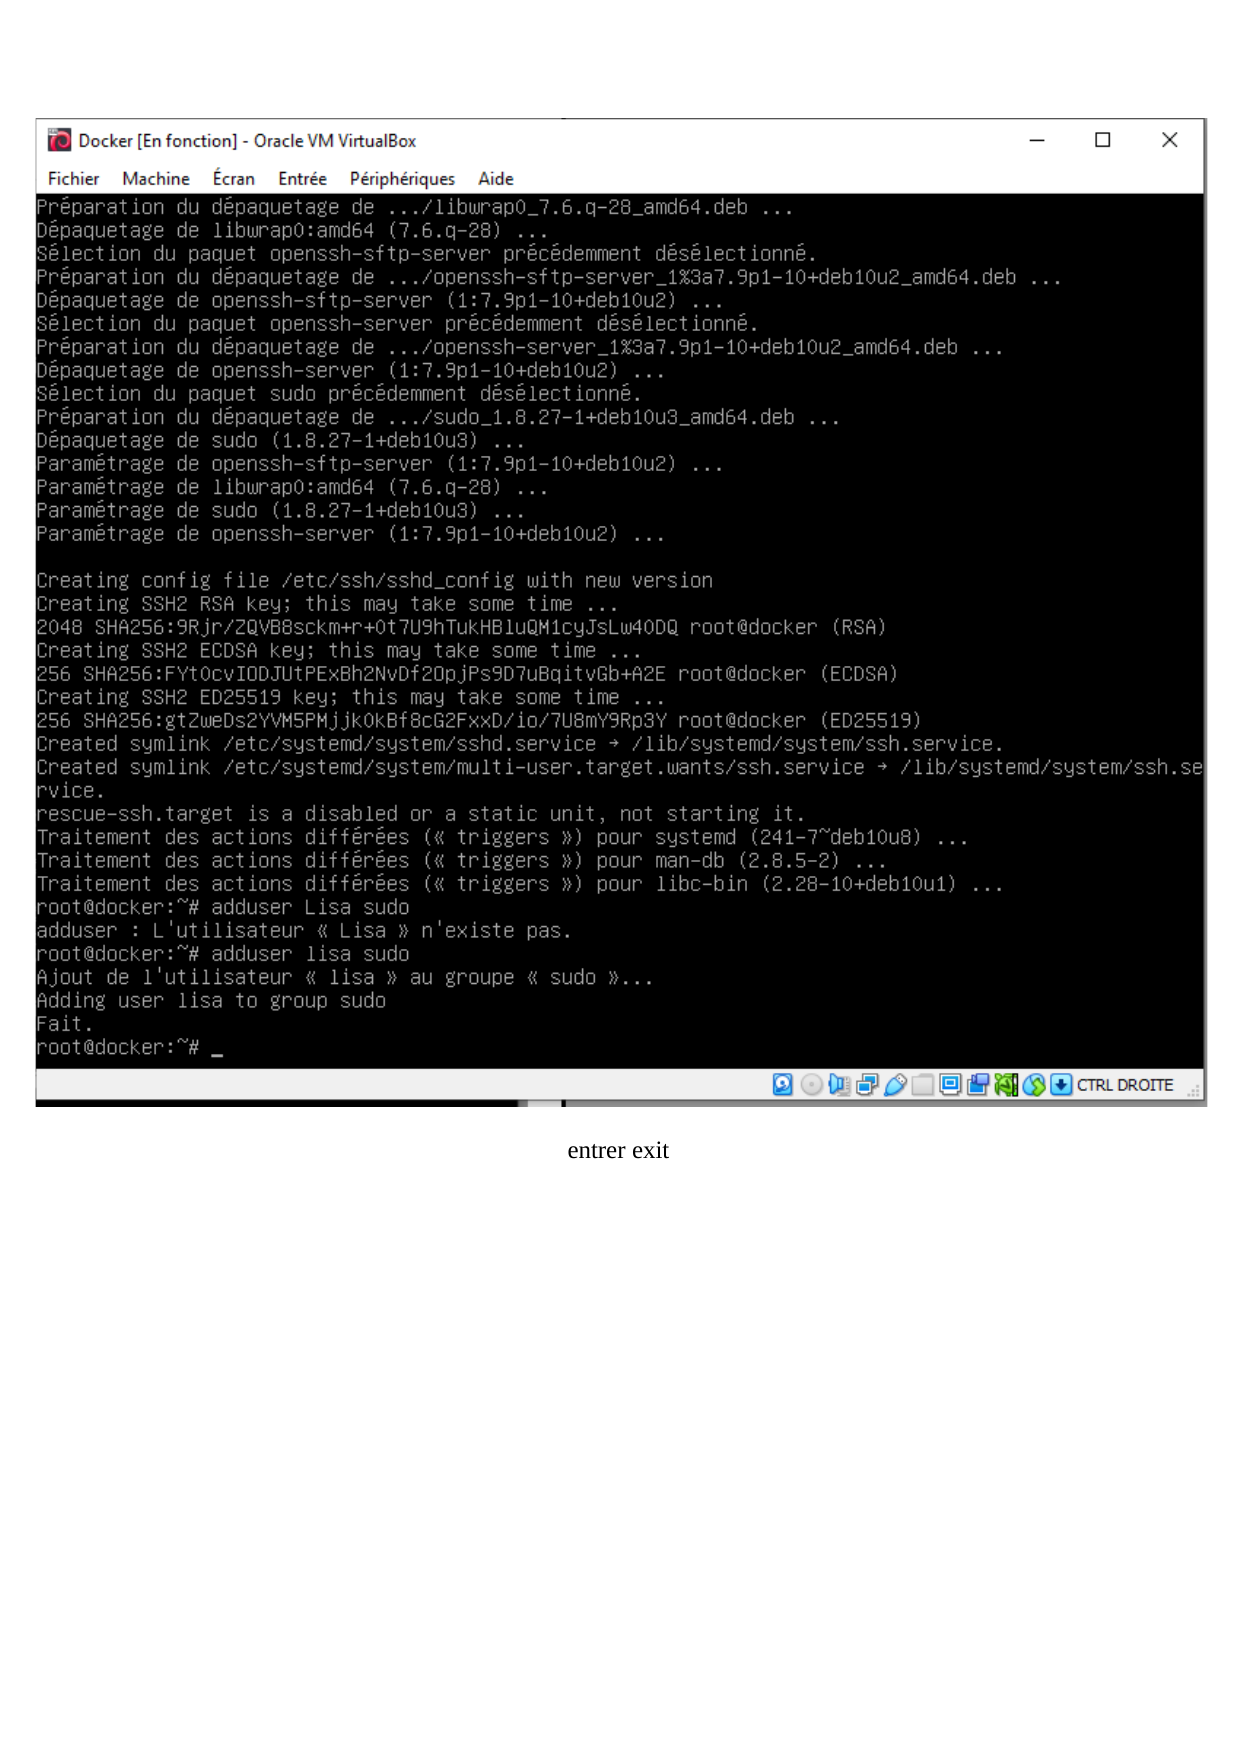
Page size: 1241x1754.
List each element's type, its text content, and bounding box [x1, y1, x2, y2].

text entrer exit [36, 1135, 1207, 1164]
picture [35, 118, 1208, 1107]
